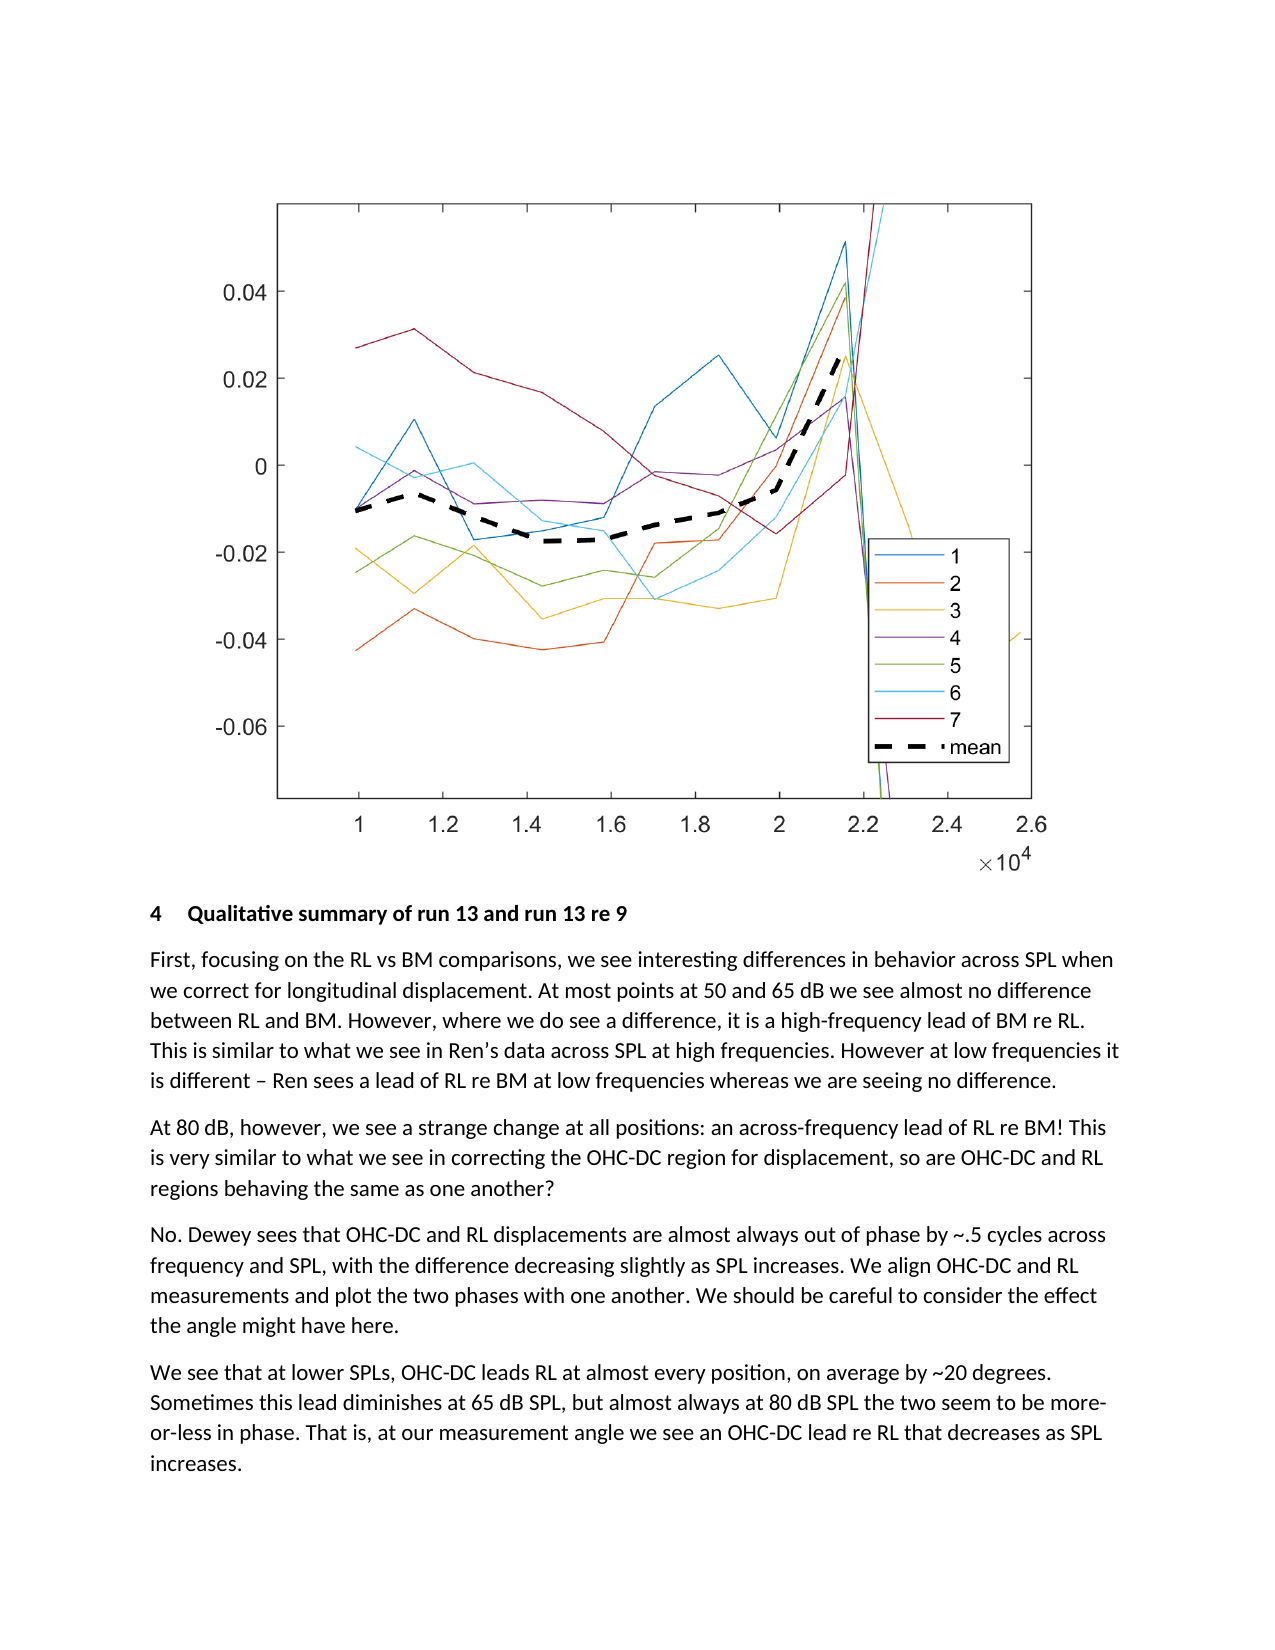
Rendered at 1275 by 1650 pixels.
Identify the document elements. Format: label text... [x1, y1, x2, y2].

text No. Dewey sees that OHC-DC and RL displacements are almost always out of phase by ~.5 cycles across frequency and SPL, with the difference decreasing slightly as SPL increases. We align OHC-DC and RL measurements and plot the two phases with one another. We should be careful to consider the effect the angle might have here. [150, 1221, 1125, 1339]
text At 80 dB, however, we see a strange change at all positions: an across-frequency lead of RL re BM! This is very similar to what we see in correcting the OHC-DC region for displacement, so are OHC-DC and RL regions behaving the same as one another? [150, 1113, 1125, 1202]
picture [150, 150, 1124, 880]
text We see that at lower SPLs, OHC-DC leads RL at almost every position, on average by ~20 degrees. Sometimes this lead diminishes at 65 dB SPL, but almost always at 80 dB SPL the two seem to be more-or-less in phase. That is, at our measurement angle we see an OHC-DC lead re RL that decreases as SPL increases. [150, 1358, 1125, 1477]
list Qualitative summary of run 13 and run 13 re 9 [150, 899, 1125, 927]
text First, focusing on the RL vs BM comparisons, we see interesting differences in behavior across SPL when we correct for longitudinal displacement. At most points at 50 and 65 dB we see almost no difference between RL and BM. However, where we do see a difference, it is a high-frequency lead of BM re RL. This is similar to what we see in Ren’s data across SPL at high frequencies. However at low frequencies it is different – Ren sees a lead of RL re BM at low frequencies whereas we are seeing no difference. [150, 946, 1125, 1094]
